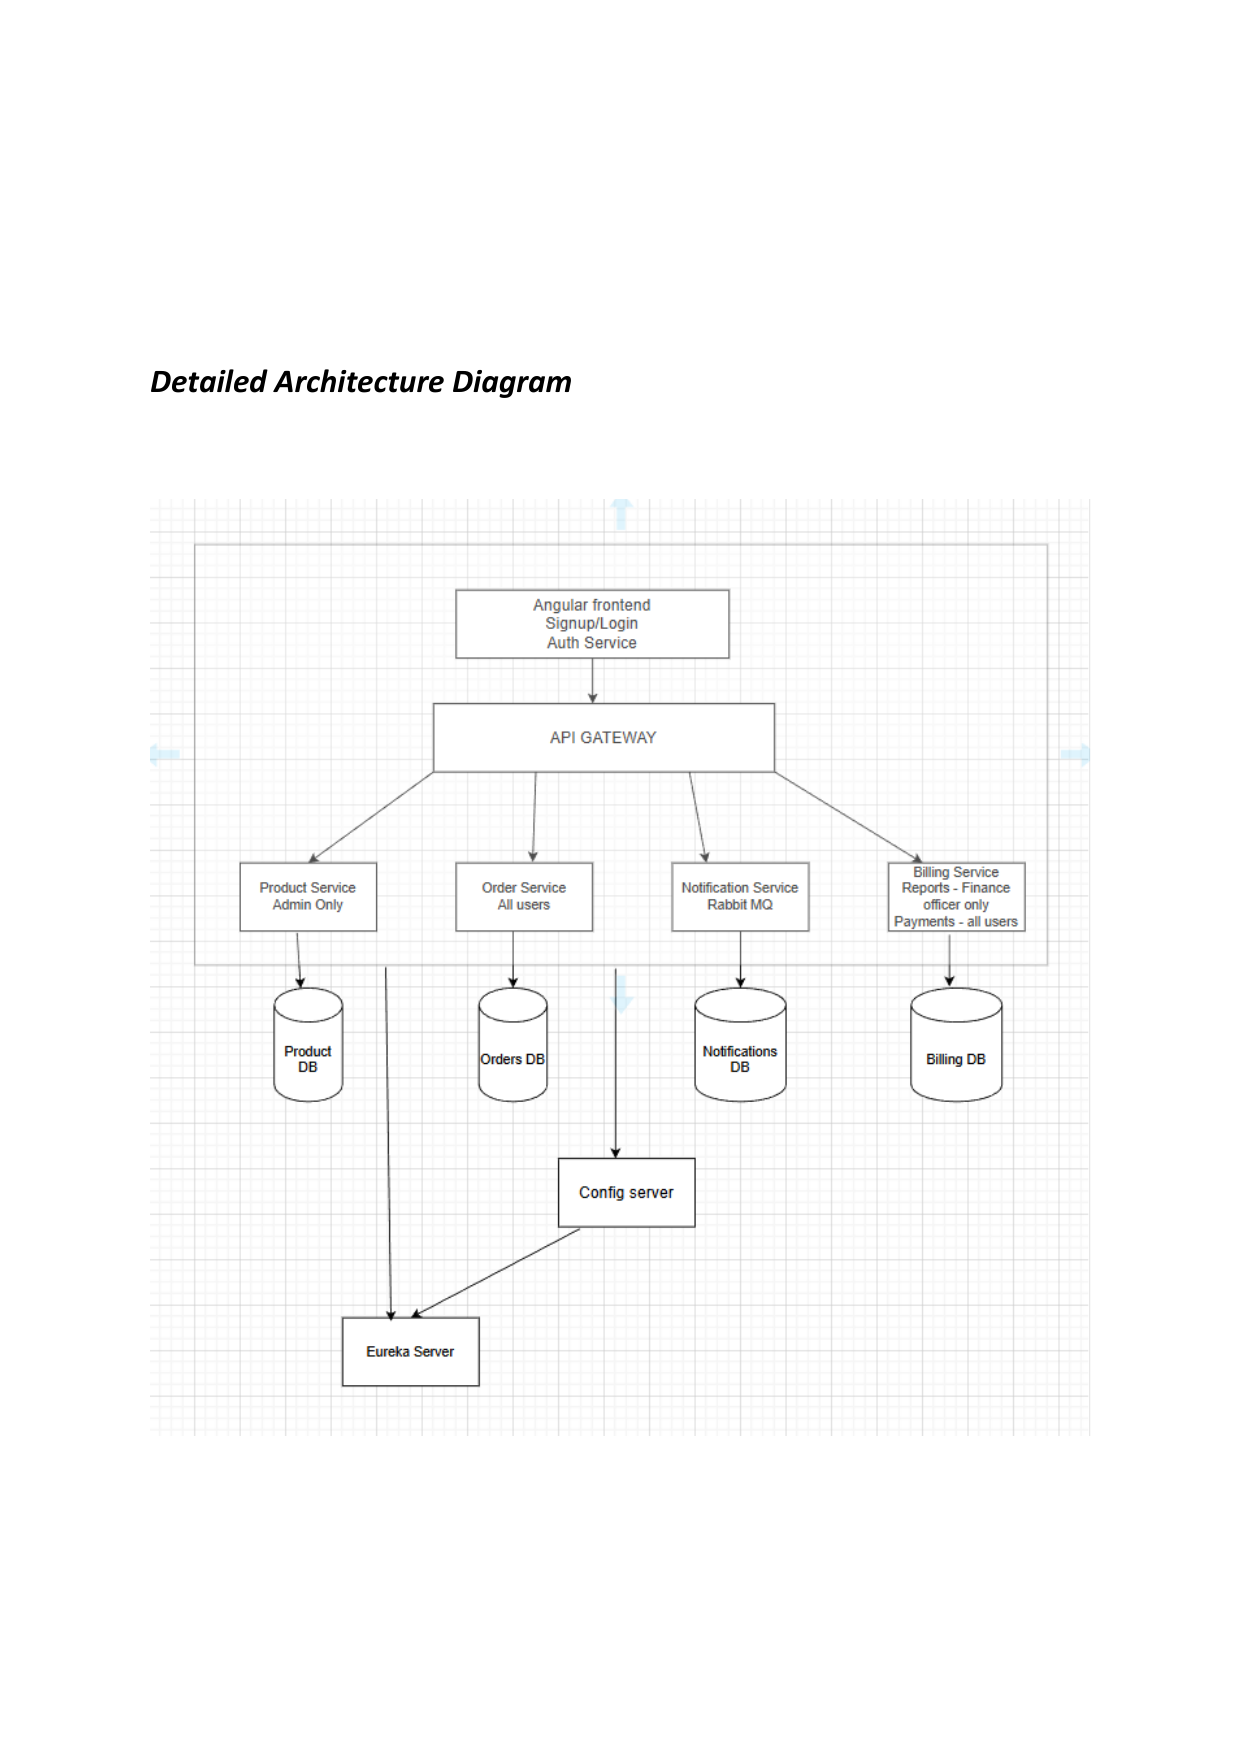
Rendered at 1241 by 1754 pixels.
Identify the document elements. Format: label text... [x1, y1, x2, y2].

picture [150, 499, 1091, 1436]
text Detailed Architecture Diagram [150, 360, 1090, 401]
